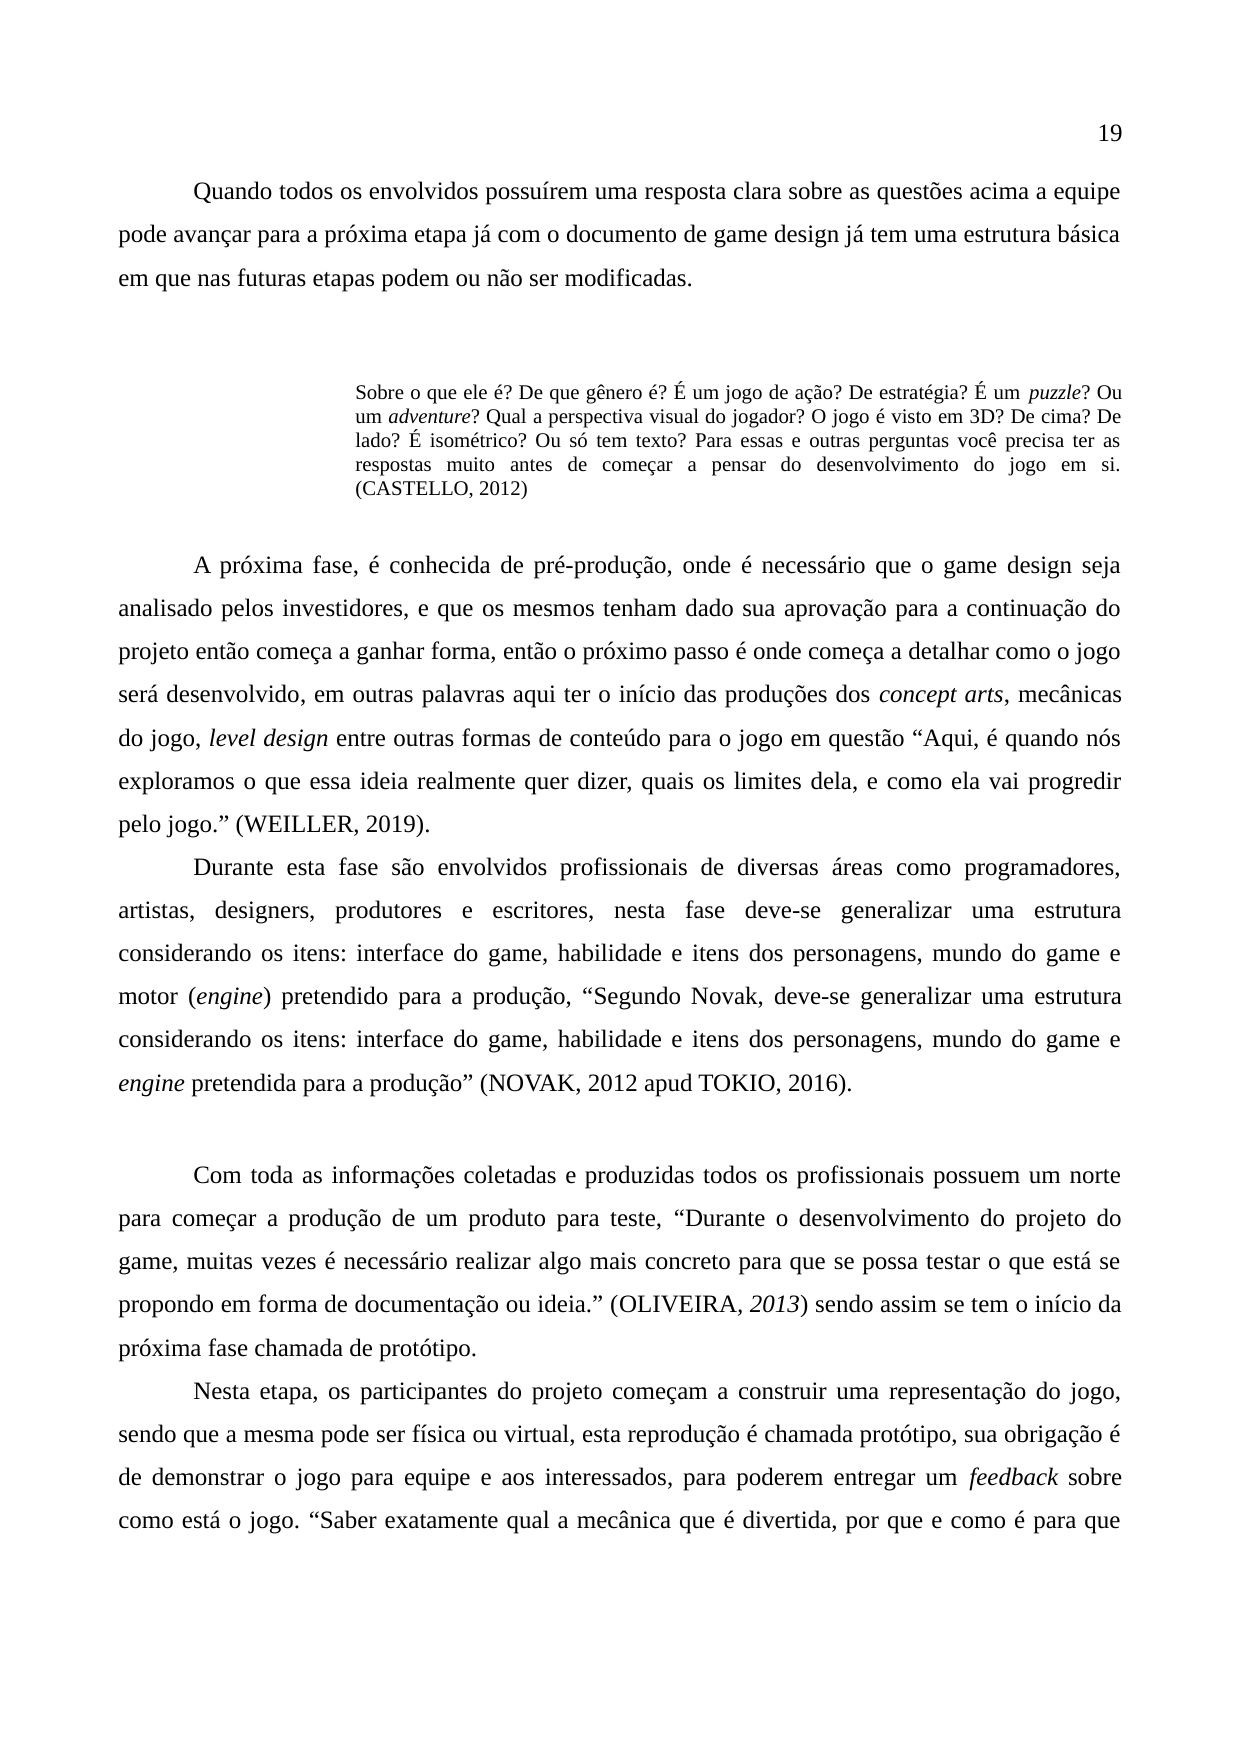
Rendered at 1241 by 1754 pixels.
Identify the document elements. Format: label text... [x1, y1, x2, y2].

text Quando todos os envolvidos possuírem uma resposta clara sobre as questões acima a equipe pode avançar para a próxima etapa já com o documento de game design já tem uma estrutura básica em que nas futuras etapas podem ou não ser modificadas. [118, 176, 1122, 291]
text Nesta etapa, os participantes do projeto começam a construir uma representação do jogo, sendo que a mesma pode ser física ou virtual, esta reprodução é chamada protótipo, sua obrigação é de demonstrar o jogo para equipe e aos interessados, para poderem entregar um feedback sobre como está o jogo. “Saber exatamente qual a mecânica que é divertida, por que e como é para que [118, 1376, 1122, 1534]
text Sobre o que ele é? De que gênero é? É um jogo de ação? De estratégia? É um puzzle? Ou um adventure? Qual a perspectiva visual do jogador? O jogo é visto em 3D? De cima? De lado? É isométrico? Ou só tem texto? Para essas e outras perguntas você precisa ter as respostas muito antes de começar a pensar do desenvolvimento do jogo em si.(CASTELLO, 2012) [355, 380, 1122, 500]
text Com toda as informações coletadas e produzidas todos os profissionais possuem um norte para começar a produção de um produto para teste, “Durante o desenvolvimento do projeto do game, muitas vezes é necessário realizar algo mais concreto para que se possa testar o que está se propondo em forma de documentação ou ideia.” (Oliveira, 2013) sendo assim se tem o início da próxima fase chamada de protótipo. [118, 1160, 1122, 1361]
text A próxima fase, é conhecida de pré-produção, onde é necessário que o game design seja analisado pelos investidores, e que os mesmos tenham dado sua aprovação para a continuação do projeto então começa a ganhar forma, então o próximo passo é onde começa a detalhar como o jogo será desenvolvido, em outras palavras aqui ter o início das produções dos concept arts, mecânicas do jogo, level design entre outras formas de conteúdo para o jogo em questão “Aqui, é quando nós exploramos o que essa ideia realmente quer dizer, quais os limites dela, e como ela vai progredir pelo jogo.” (WEILLER, 2019). [118, 550, 1122, 838]
text Durante esta fase são envolvidos profissionais de diversas áreas como programadores, artistas, designers, produtores e escritores, nesta fase deve-se generalizar uma estrutura considerando os itens: interface do game, habilidade e itens dos personagens, mundo do game e motor (engine) pretendido para a produção, “Segundo Novak, deve-se generalizar uma estrutura considerando os itens: interface do game, habilidade e itens dos personagens, mundo do game e engine pretendida para a produção” (NOVAK, 2012 apud TOKIO, 2016). [118, 852, 1122, 1096]
